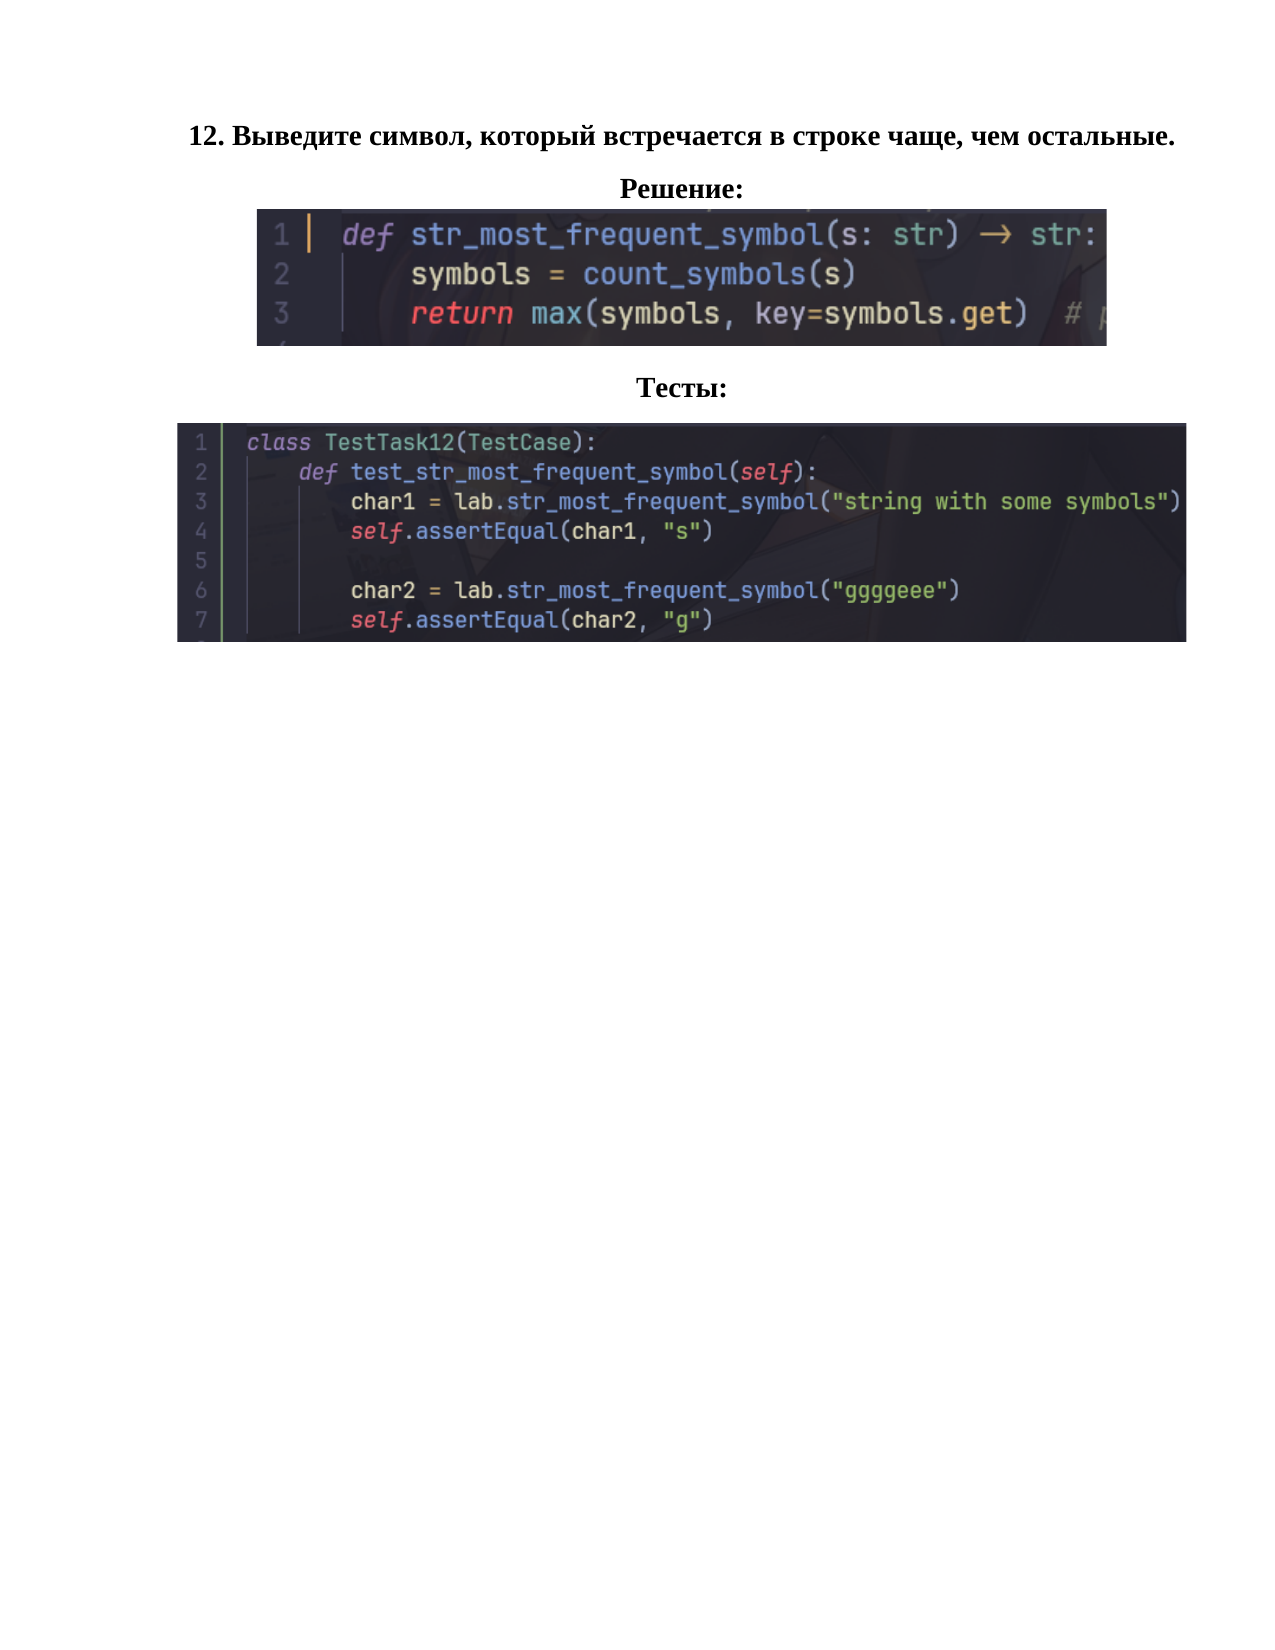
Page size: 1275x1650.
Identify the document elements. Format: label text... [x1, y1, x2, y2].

text Решение: [177, 171, 1186, 205]
text 12. Выведите символ, который встречается в строке чаще, чем остальные. [177, 118, 1186, 152]
text Тесты: [177, 344, 1186, 404]
picture [177, 423, 1187, 642]
picture [256, 209, 1107, 346]
